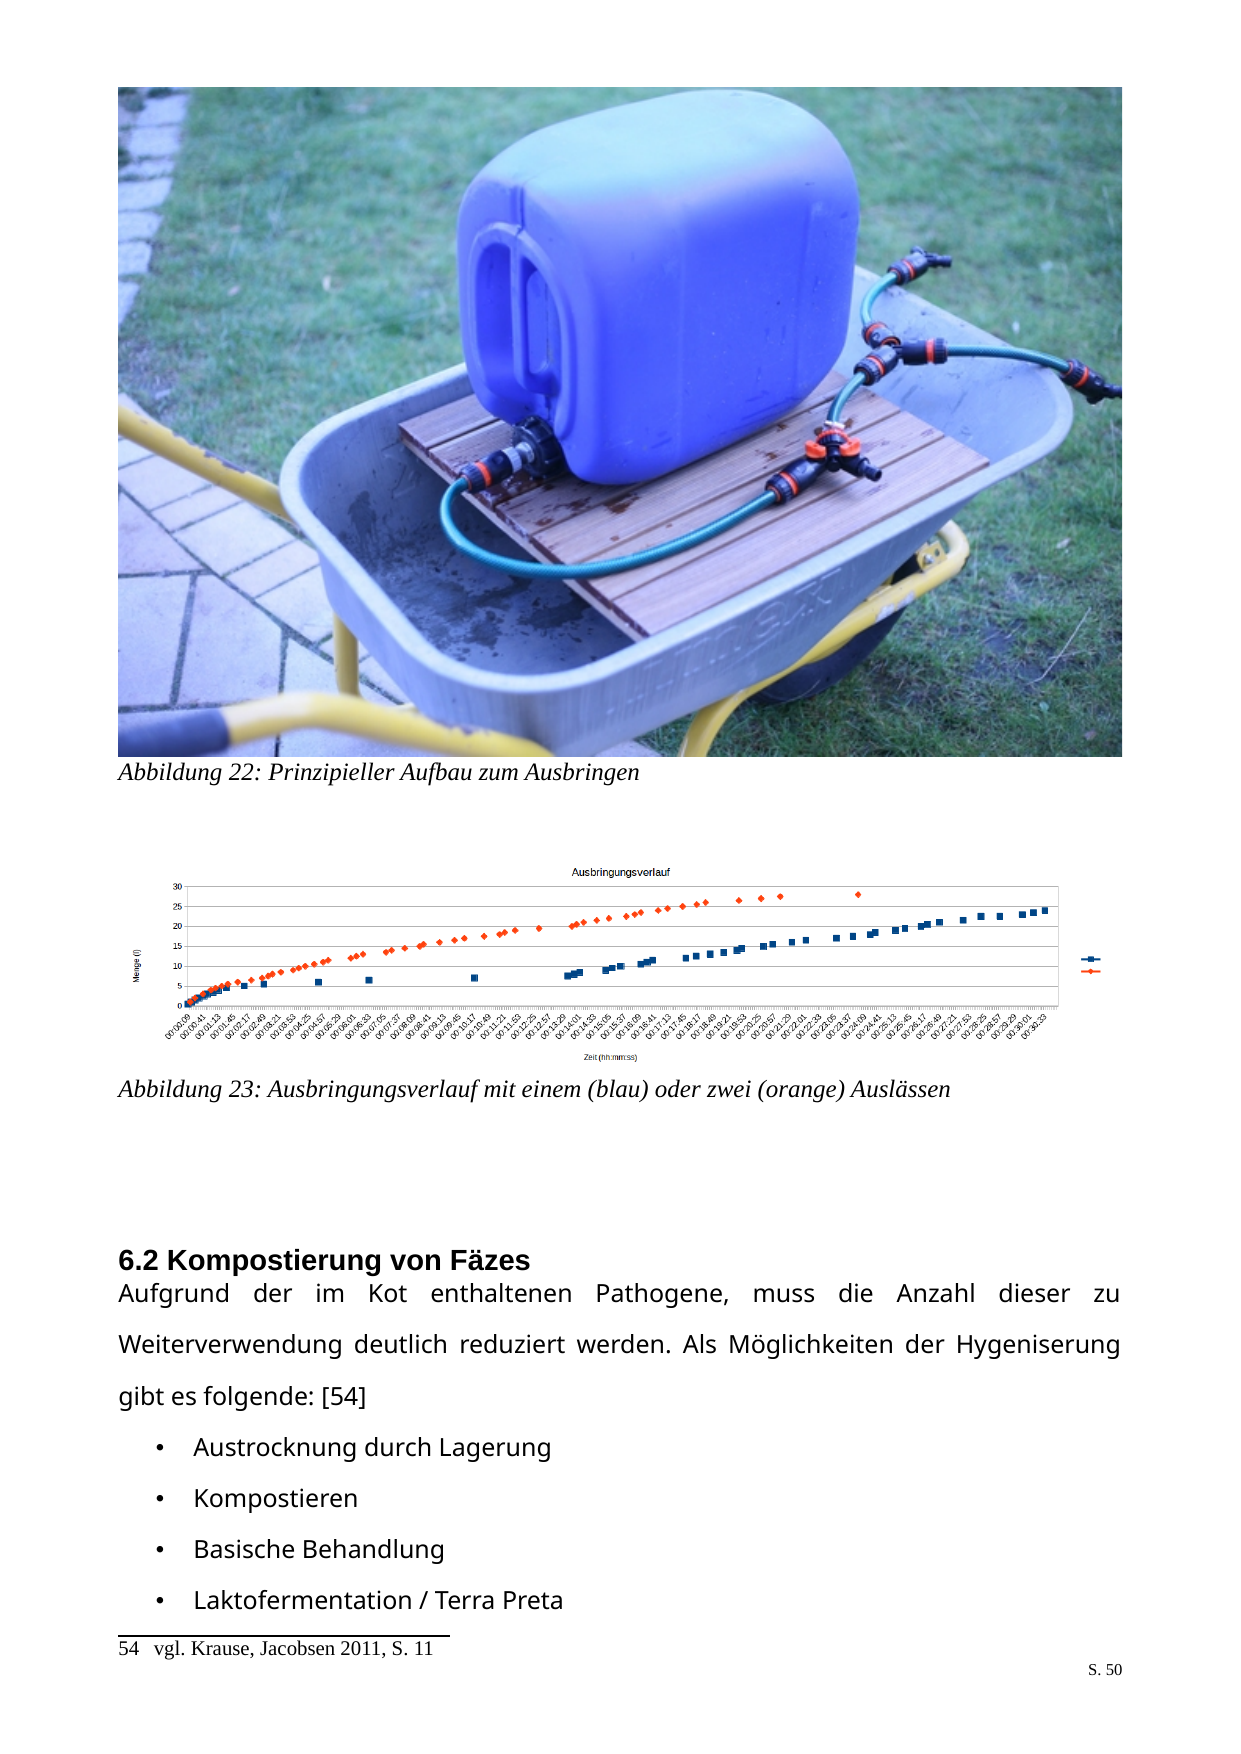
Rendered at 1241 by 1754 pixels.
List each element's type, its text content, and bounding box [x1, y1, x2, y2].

picture [118, 87, 1123, 757]
list Basische Behandlung [156, 1531, 1122, 1565]
text vgl. Krause, Jacobsen 2011, S. 11 [118, 1636, 1122, 1660]
text Abbildung 22: Prinzipieller Aufbau zum Ausbringen [118, 757, 1122, 786]
list Austrocknung durch Lagerung [156, 1429, 1122, 1463]
list Kompostieren [156, 1480, 1122, 1514]
subtitle 6.2 Kompostierung von Fäzes [118, 1242, 1122, 1276]
text Aufgrund der im Kot enthaltenen Pathogene, muss die Anzahl dieser zu Weiterverwendung deutlich reduziert werden. Als Möglichkeiten der Hygeniserung gibt es folgende: [] [118, 1276, 1122, 1412]
text Abbildung 23: Ausbringungsverlauf mit einem (blau) oder zwei (orange) Auslässen [118, 1074, 1122, 1103]
picture [118, 855, 1123, 1074]
list Laktofermentation / Terra Preta [156, 1582, 1122, 1616]
